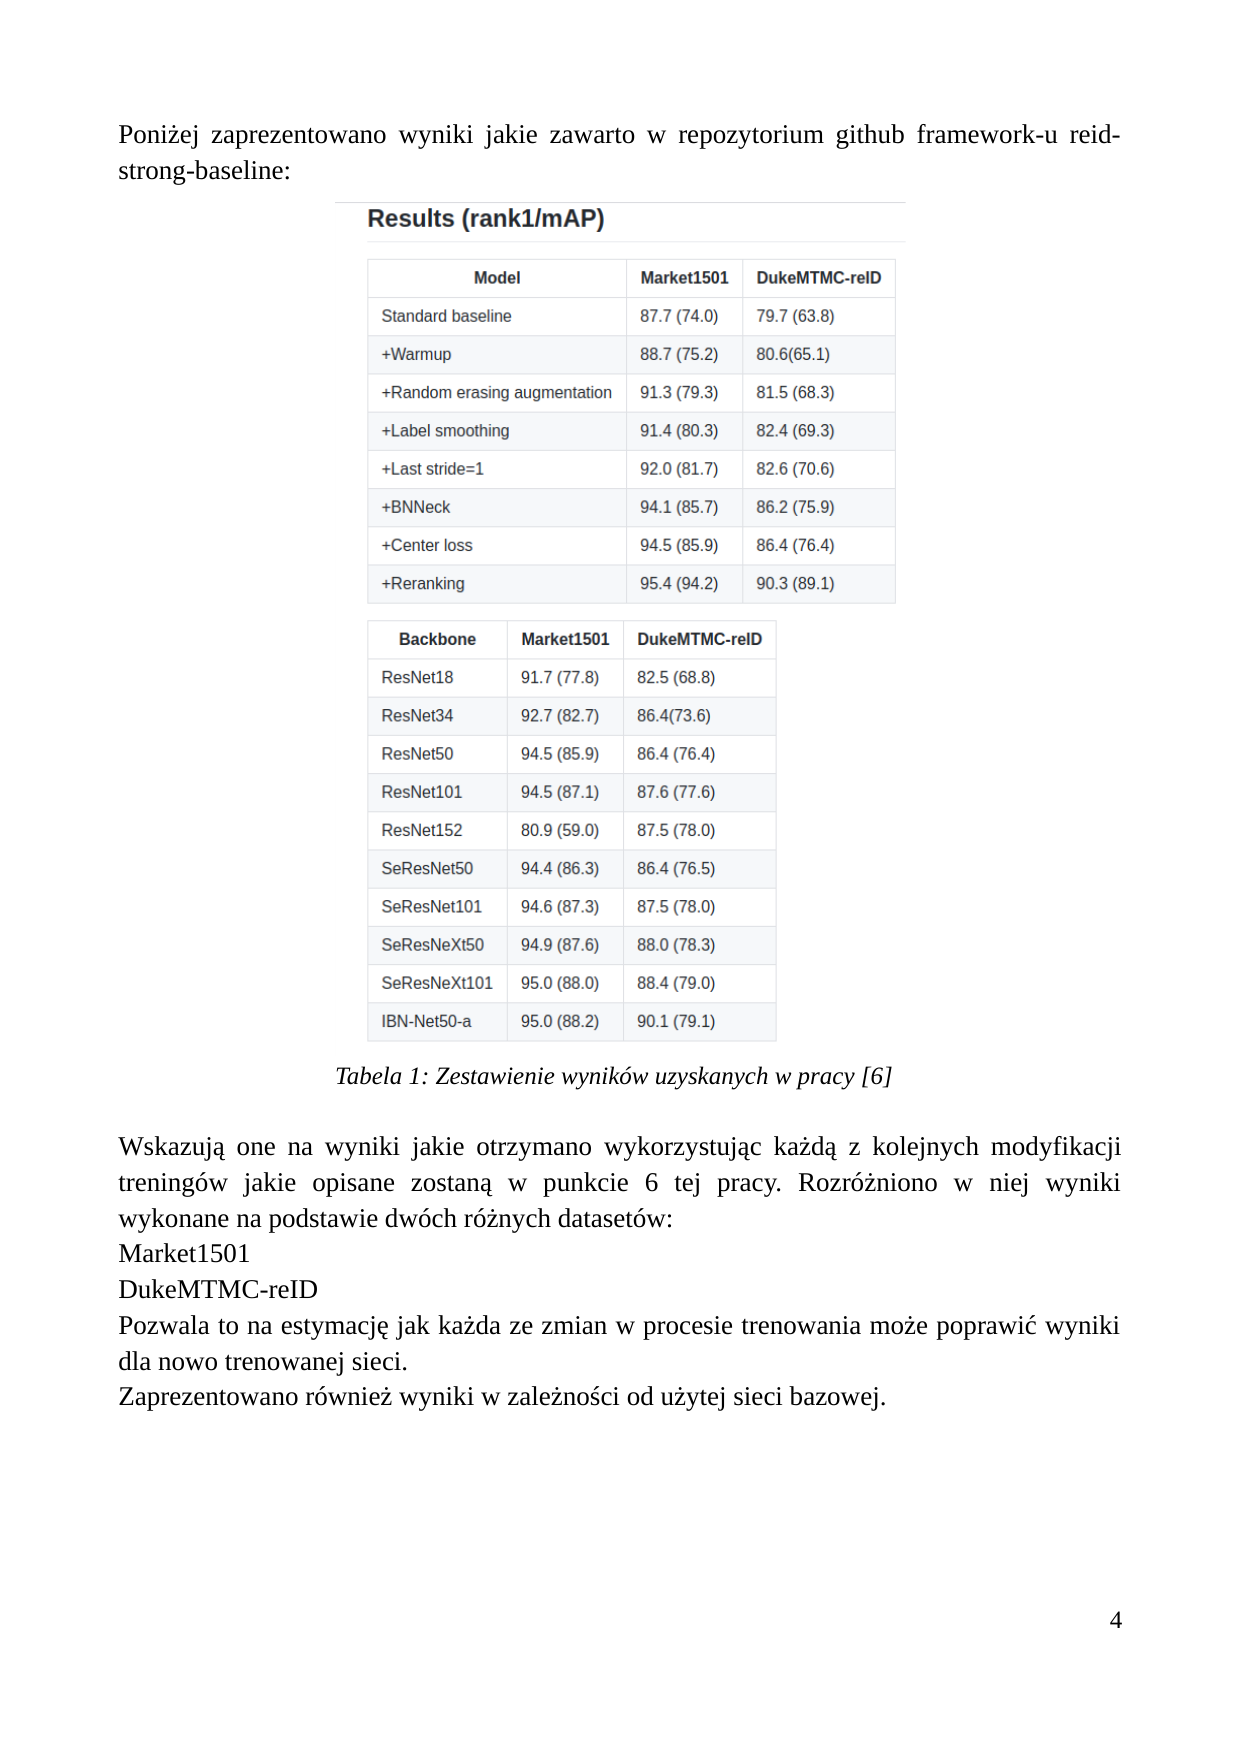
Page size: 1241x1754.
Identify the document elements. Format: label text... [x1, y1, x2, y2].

text Pozwala to na estymację jak każda ze zmian w procesie trenowania może poprawić wyniki dla nowo trenowanej sieci. [118, 1309, 1122, 1376]
text DukeMTMC-reID [118, 1273, 1122, 1304]
text Poniżej zaprezentowano wyniki jakie zawarto w repozytorium github framework-u reid-strong-baseline: [118, 118, 1122, 185]
text Wskazują one na wyniki jakie otrzymano wykorzystując każdą z kolejnych modyfikacji treningów jakie opisane zostaną w punkcie 6 tej pracy. Rozróżniono w niej wyniki wykonane na podstawie dwóch różnych datasetów: [118, 1130, 1122, 1233]
text Tabela 1: Zestawienie wyników uzyskanych w pracy [6] [335, 1056, 906, 1090]
picture [335, 202, 906, 1056]
text Zaprezentowano również wyniki w zależności od użytej sieci bazowej. [118, 1380, 1122, 1411]
text Market1501 [118, 1237, 1122, 1268]
